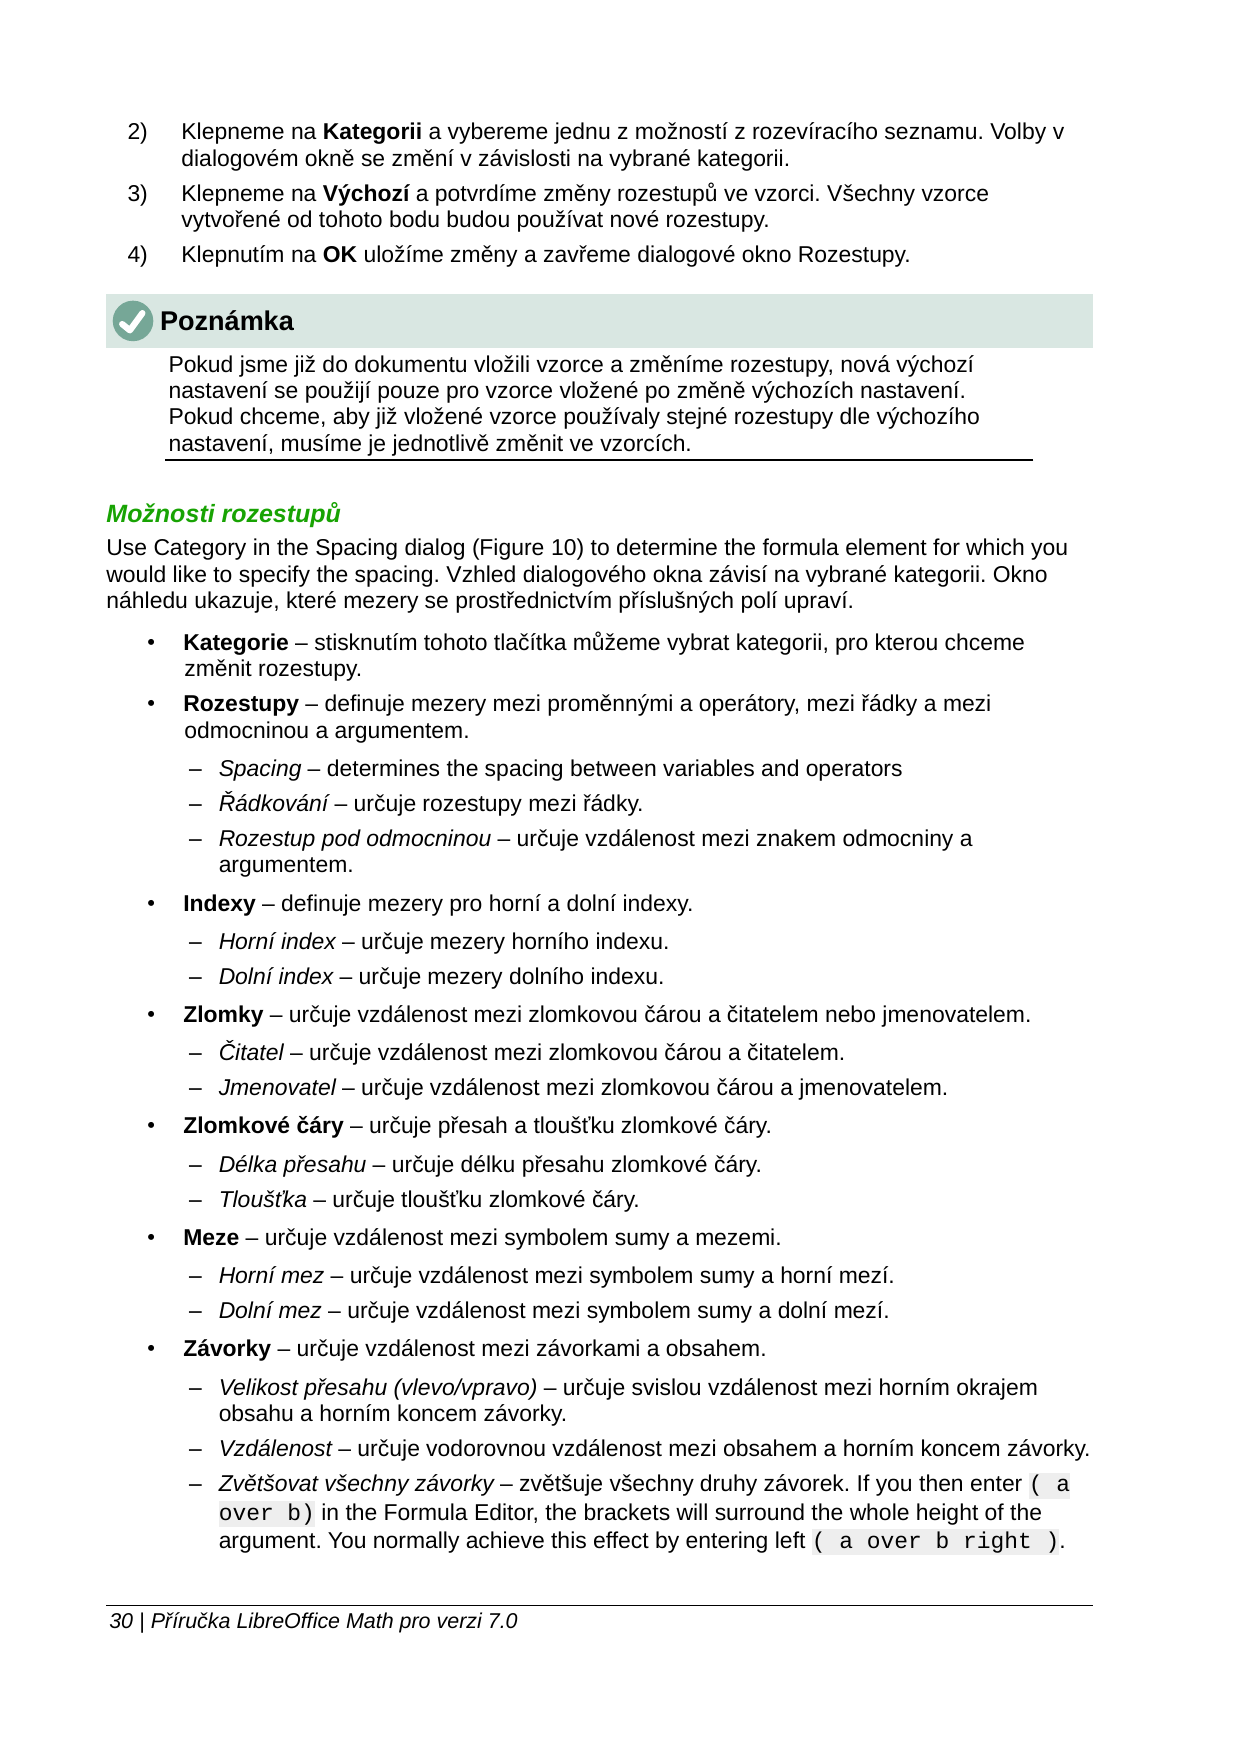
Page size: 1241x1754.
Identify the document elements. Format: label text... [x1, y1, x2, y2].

list Meze – určuje vzdálenost mezi symbolem sumy a mezemi. [144, 1221, 1093, 1253]
list Velikost přesahu (vlevo/vpravo) – určuje svislou vzdálenost mezi horním okrajem obsahu a horním koncem závorky. [189, 1373, 1093, 1426]
list Tloušťka – určuje tloušťku zlomkové čáry. [189, 1186, 1093, 1212]
list Jmenovatel – určuje vzdálenost mezi zlomkovou čárou a jmenovatelem. [189, 1074, 1093, 1101]
text Use Category in the Spacing dialog (Figure 10) to determine the formula element for which you would like to specify the spacing. Vzhled dialogového okna závisí na vybrané kategorii. Okno náhledu ukazuje, které mezery se prostřednictvím příslušných polí upraví. [106, 534, 1093, 613]
list Klepnutím na OK uložíme změny a zavřeme dialogové okno Rozestupy. [148, 241, 1093, 268]
text Pokud jsme již do dokumentu vložili vzorce a změníme rozestupy, nová výchozí nastavení se použijí pouze pro vzorce vložené po změně výchozích nastavení. Pokud chceme, aby již vložené vzorce používaly stejné rozestupy dle výchozího nastavení, musíme je jednotlivě změnit ve vzorcích. [165, 348, 1033, 459]
list Řádkování – určuje rozestupy mezi řádky. [189, 790, 1093, 816]
list Dolní index – určuje mezery dolního indexu. [189, 963, 1093, 989]
list Spacing – determines the spacing between variables and operators [189, 755, 1093, 781]
list Kategorie – stisknutím tohoto tlačítka můžeme vybrat kategorii, pro kterou chceme změnit rozestupy. [144, 626, 1093, 681]
list Zlomky – určuje vzdálenost mezi zlomkovou čárou a čitatelem nebo jmenovatelem. [144, 998, 1093, 1030]
list Klepneme na Kategorii a vybereme jednu z možností z rozevíracího seznamu. Volby v dialogovém okně se změní v závislosti na vybrané kategorii. [148, 118, 1093, 171]
list Vzdálenost – určuje vodorovnou vzdálenost mezi obsahem a horním koncem závorky. [189, 1435, 1093, 1461]
list Rozestup pod odmocninou – určuje vzdálenost mezi znakem odmocniny a argumentem. [189, 825, 1093, 878]
list Zvětšovat všechny závorky – zvětšuje všechny druhy závorek. If you then enter ( a over b) in the Formula Editor, the brackets will surround the whole height of the argument. You normally achieve this effect by entering left ( a over b right ). [189, 1470, 1093, 1555]
list Délka přesahu – určuje délku přesahu zlomkové čáry. [189, 1151, 1093, 1177]
list Závorky – určuje vzdálenost mezi závorkami a obsahem. [144, 1332, 1093, 1365]
subtitle Možnosti rozestupů [106, 499, 1093, 528]
list Dolní mez – určuje vzdálenost mezi symbolem sumy a dolní mezí. [189, 1297, 1093, 1324]
list Horní index – určuje mezery horního indexu. [189, 928, 1093, 954]
list Zlomkové čáry – určuje přesah a tloušťku zlomkové čáry. [144, 1109, 1093, 1142]
list Indexy – definuje mezery pro horní a dolní indexy. [144, 887, 1093, 919]
list Horní mez – určuje vzdálenost mezi symbolem sumy a horní mezí. [189, 1262, 1093, 1288]
list Rozestupy – definuje mezery mezi proměnnými a operátory, mezi řádky a mezi odmocninou a argumentem. [144, 687, 1093, 746]
subtitle Poznámka [106, 294, 1093, 348]
list Klepneme na Výchozí a potvrdíme změny rozestupů ve vzorci. Všechny vzorce vytvořené od tohoto bodu budou používat nové rozestupy. [148, 180, 1093, 232]
list Čitatel – určuje vzdálenost mezi zlomkovou čárou a čitatelem. [189, 1039, 1093, 1066]
